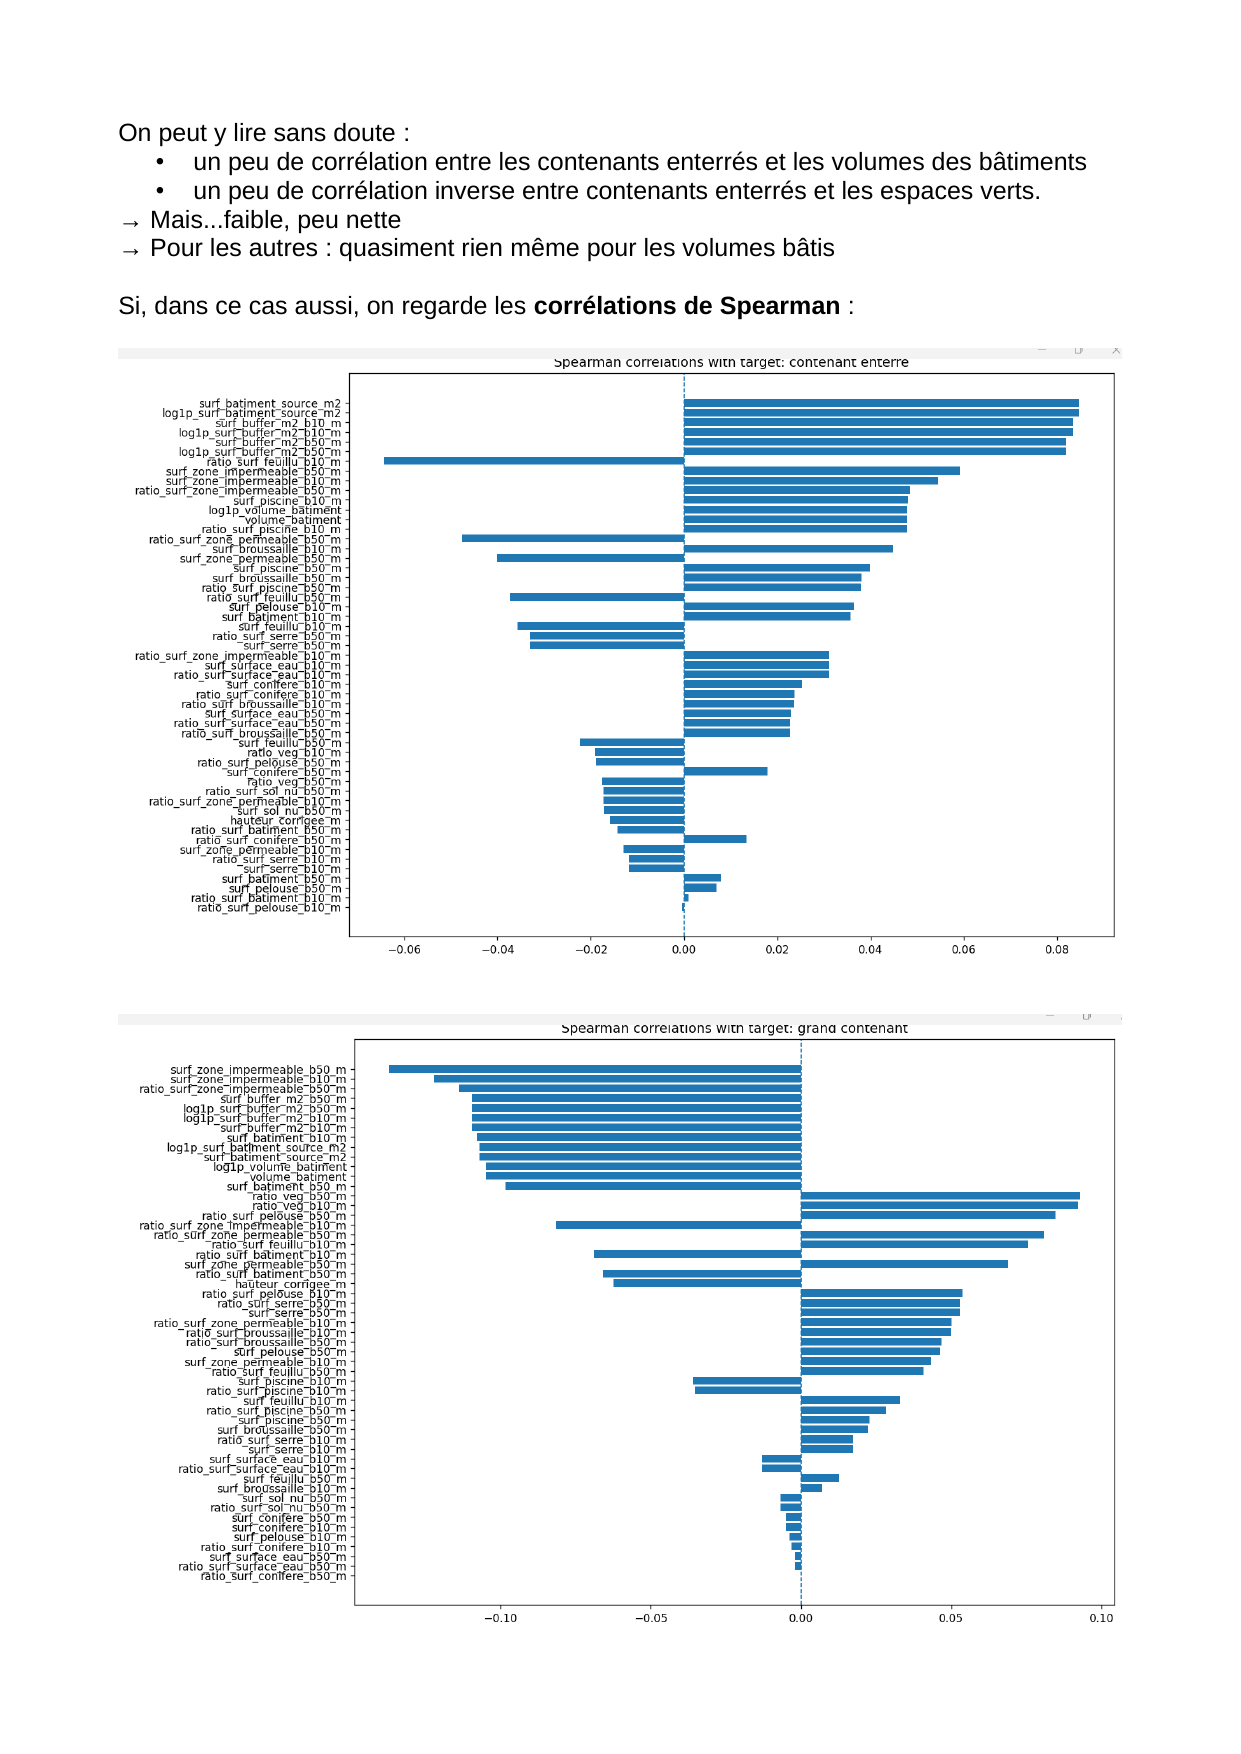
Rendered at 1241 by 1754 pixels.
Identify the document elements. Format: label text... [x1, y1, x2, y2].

text → Mais...faible, peu nette [118, 204, 1122, 233]
list un peu de corrélation inverse entre contenants enterrés et les espaces verts. [156, 176, 1122, 204]
text → Pour les autres : quasiment rien même pour les volumes bâtis [118, 233, 1122, 262]
picture [118, 348, 1123, 957]
text Si, dans ce cas aussi, on regarde les corrélations de Spearman : [118, 291, 1122, 319]
text On peut y lire sans doute : [118, 118, 1122, 147]
list un peu de corrélation entre les contenants enterrés et les volumes des bâtiments [156, 147, 1122, 176]
picture [118, 1014, 1123, 1625]
